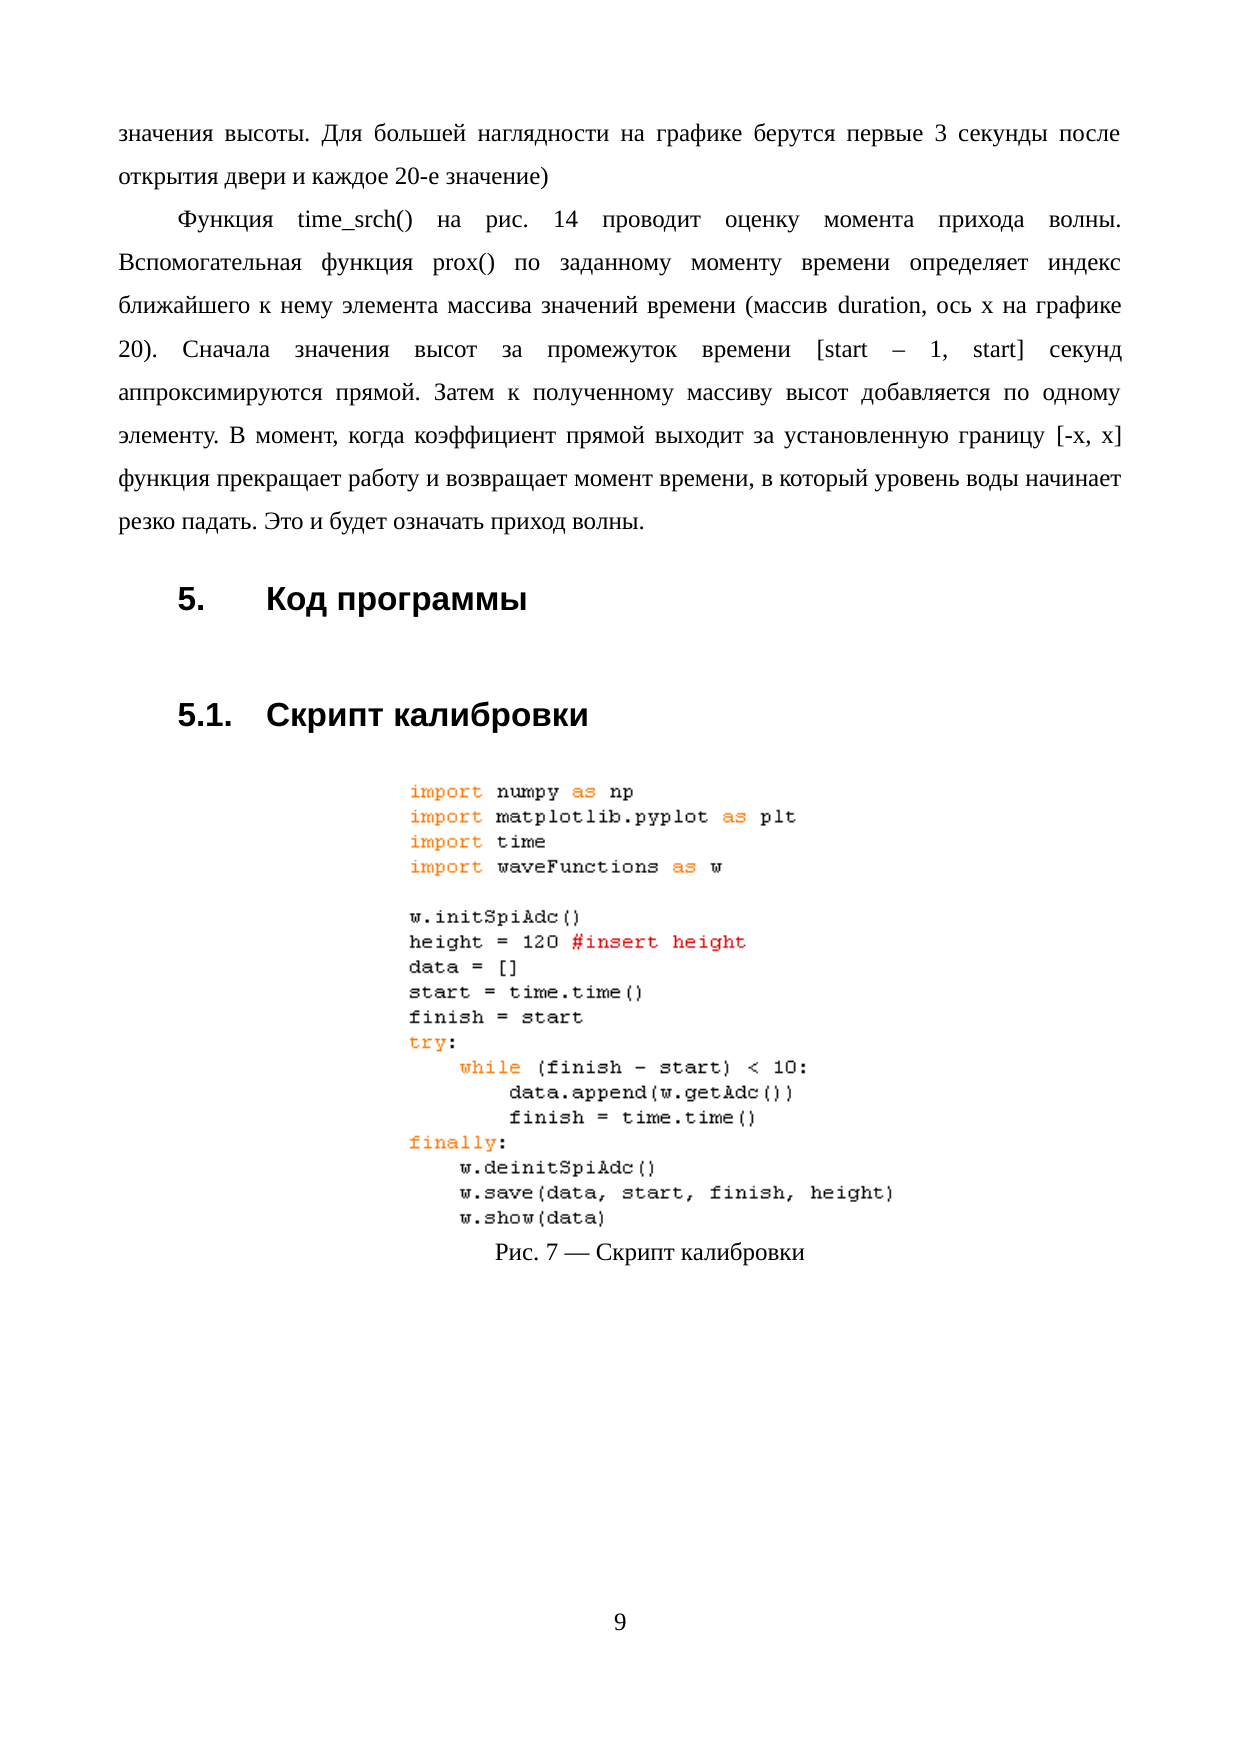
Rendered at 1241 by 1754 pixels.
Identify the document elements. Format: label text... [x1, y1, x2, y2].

picture [404, 782, 895, 1238]
text Функция time_srch() на рис. 14 проводит оценку момента прихода волны. Вспомогательная функция prox() по заданному моменту времени определяет индекс ближайшего к нему элемента массива значений времени (массив duration, ось x на графике 20). Сначала значения высот за промежуток времени [start – 1, start] секунд аппроксимируются прямой. Затем к полученному массиву высот добавляется по одному элементу. В момент, когда коэффициент прямой выходит за установленную границу [-x, x] функция прекращает работу и возвращает момент времени, в который уровень воды начинает резко падать. Это и будет означать приход волны. [118, 204, 1122, 535]
text значения высоты. Для большей наглядности на графике берутся первые 3 секунды после открытия двери и каждое 20-е значение) [118, 118, 1122, 190]
subtitle Код программы [118, 579, 1122, 617]
text Рис. 7 — Скрипт калибровки [118, 1237, 1122, 1266]
subtitle Скрипт калибровки [118, 695, 1122, 734]
